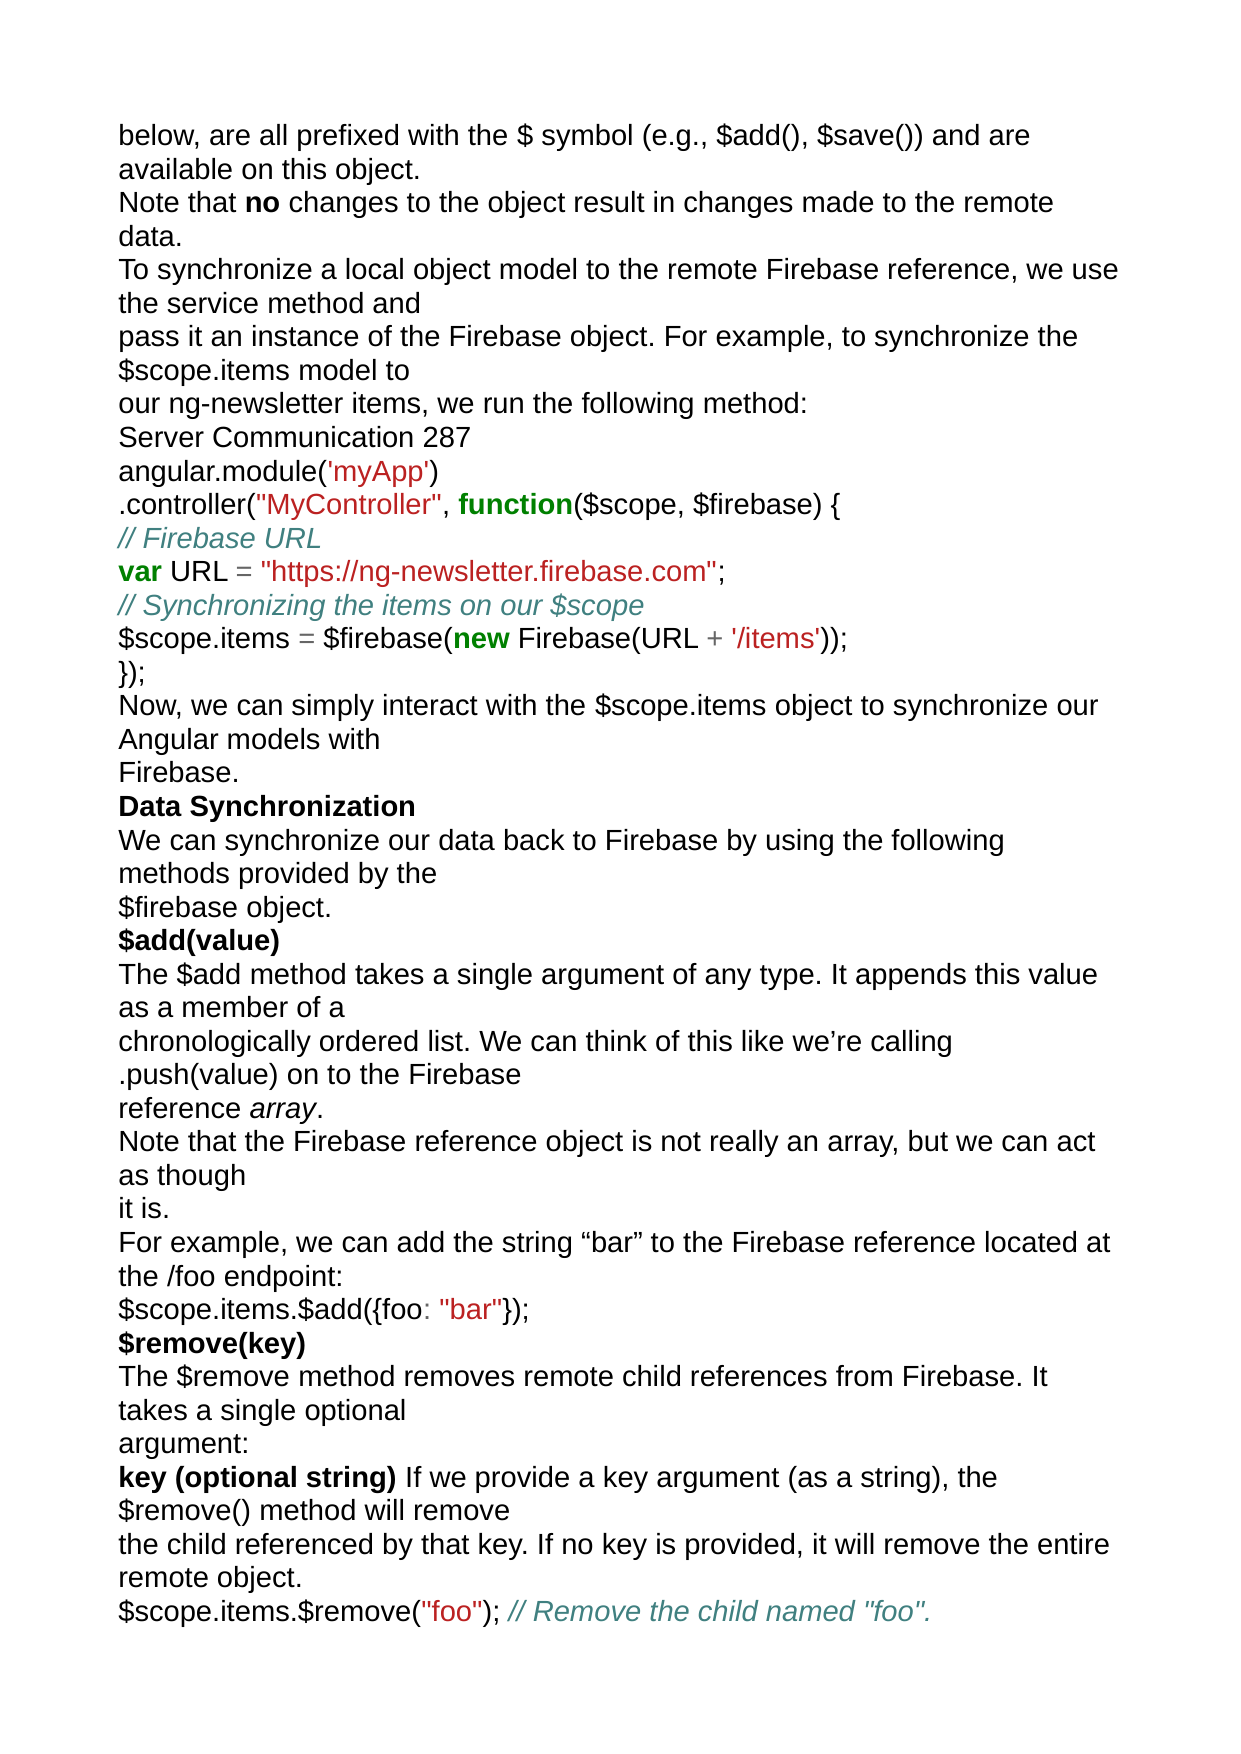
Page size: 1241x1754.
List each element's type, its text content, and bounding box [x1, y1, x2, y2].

text The $add method takes a single argument of any type. It appends this value as a member of a [118, 957, 1122, 1024]
text For example, we can add the string “bar” to the Firebase reference located at the /foo endpoint: [118, 1225, 1122, 1292]
text The $remove method removes remote child references from Firebase. It takes a single optional [118, 1359, 1122, 1426]
text Data Synchronization [118, 789, 1122, 822]
text $scope.items.$add({foo: "bar"}); [118, 1292, 1122, 1326]
text To synchronize a local object model to the remote Firebase reference, we use the service method and [118, 252, 1122, 319]
text We can synchronize our data back to Firebase by using the following methods provided by the [118, 822, 1122, 889]
text chronologically ordered list. We can think of this like we’re calling .push(value) on to the Firebase [118, 1024, 1122, 1091]
text $remove(key) [118, 1326, 1122, 1359]
text // Firebase URL [118, 521, 1122, 554]
text Now, we can simply interact with the $scope.items object to synchronize our Angular models with [118, 688, 1122, 755]
text pass it an instance of the Firebase object. For example, to synchronize the $scope.items model to [118, 319, 1122, 386]
text it is. [118, 1191, 1122, 1225]
text Server Communication 287 [118, 420, 1122, 453]
text var URL = "https://ng-newsletter.firebase.com"; [118, 554, 1122, 588]
text $add(value) [118, 923, 1122, 957]
text key (optional string) If we provide a key argument (as a string), the $remove() method will remove [118, 1460, 1122, 1527]
text $scope.items = $firebase(new Firebase(URL + '/items')); [118, 621, 1122, 655]
text the child referenced by that key. If no key is provided, it will remove the entire remote object. [118, 1527, 1122, 1594]
text $firebase object. [118, 889, 1122, 923]
text $scope.items.$remove("foo"); // Remove the child named "foo". [118, 1594, 1122, 1627]
text Note that no changes to the object result in changes made to the remote data. [118, 185, 1122, 252]
text our ng-newsletter items, we run the following method: [118, 386, 1122, 420]
text Note that the Firebase reference object is not really an array, but we can act as though [118, 1124, 1122, 1191]
text below, are all prefixed with the $ symbol (e.g., $add(), $save()) and are available on this object. [118, 118, 1122, 185]
text .controller("MyController", function($scope, $firebase) { [118, 487, 1122, 521]
text Firebase. [118, 755, 1122, 789]
text // Synchronizing the items on our $scope [118, 588, 1122, 621]
text reference array. [118, 1091, 1122, 1124]
text argument: [118, 1426, 1122, 1460]
text }); [118, 655, 1122, 688]
text angular.module('myApp') [118, 453, 1122, 487]
